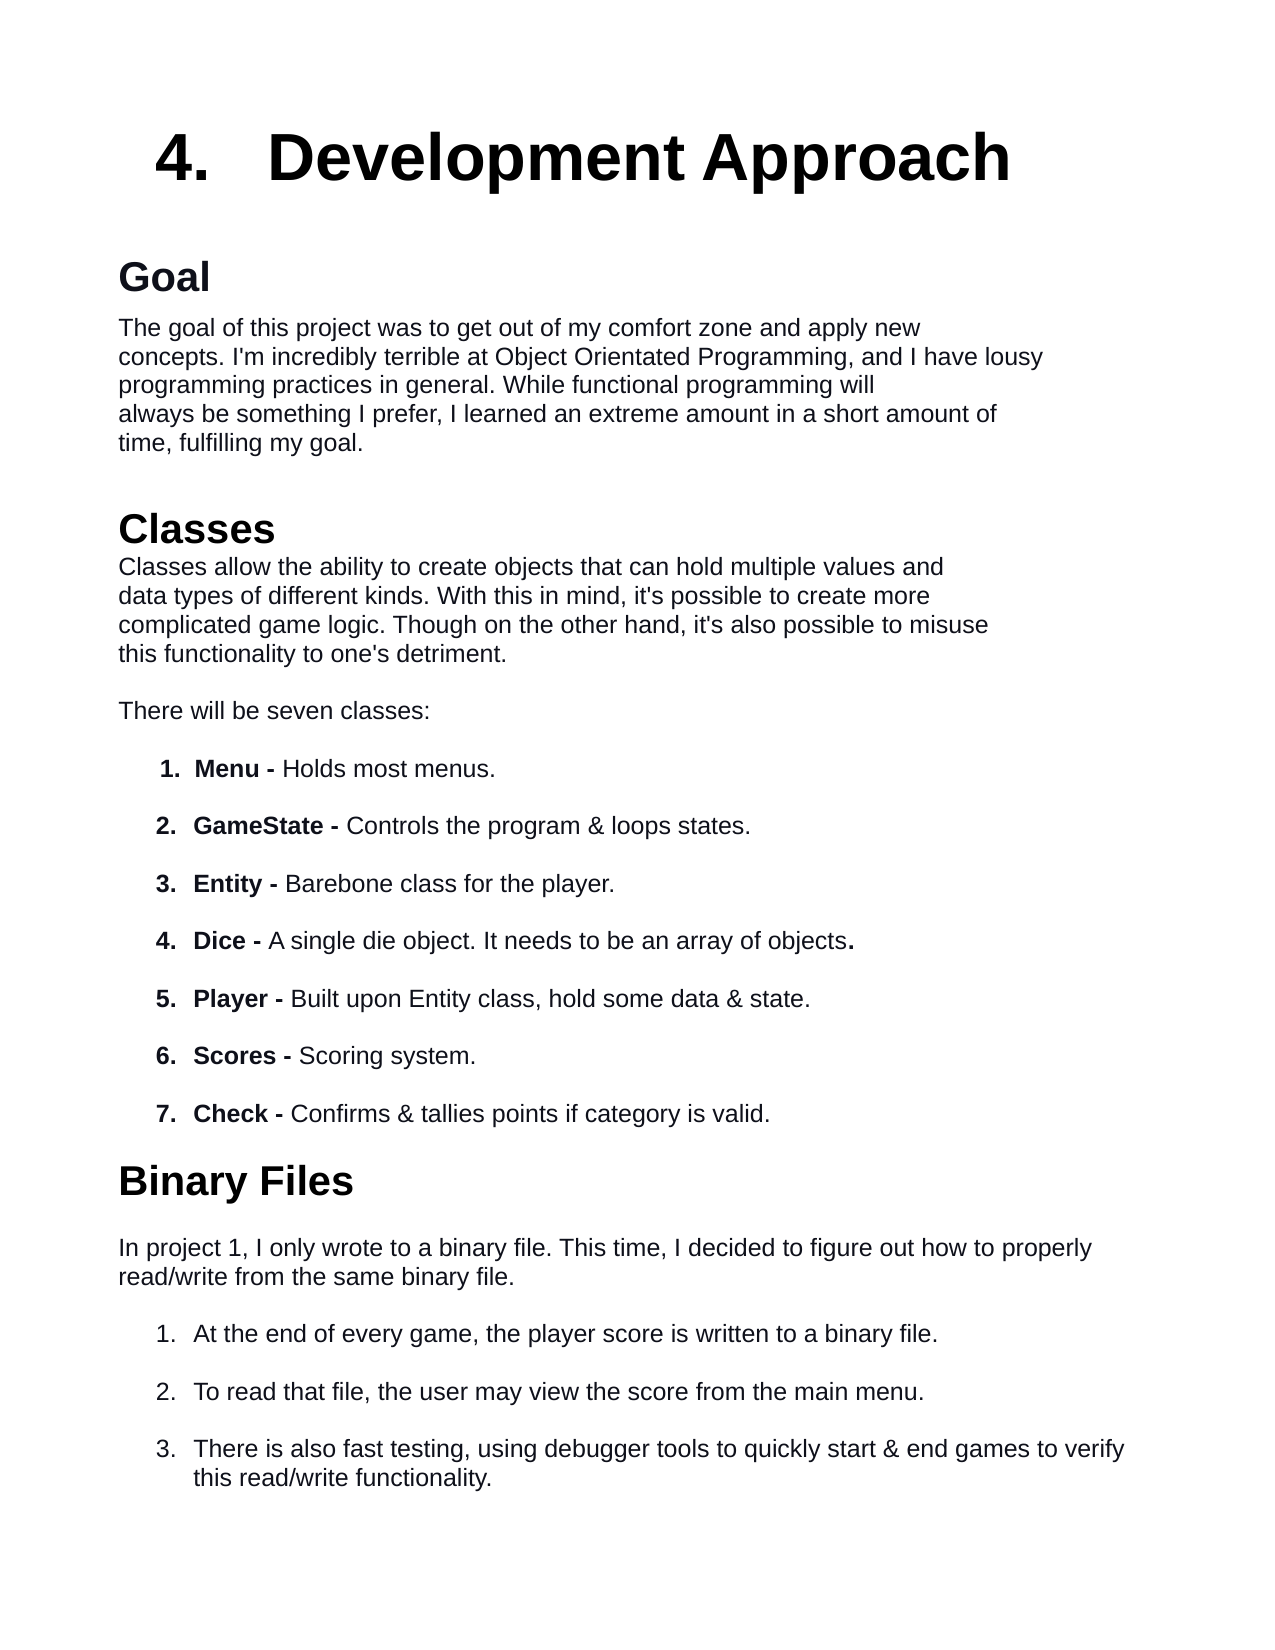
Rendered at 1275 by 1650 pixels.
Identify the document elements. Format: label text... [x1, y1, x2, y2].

text Binary Files [118, 1156, 1157, 1204]
text The goal of this project was to get out of my comfort zone and apply new [118, 313, 1157, 341]
text Goal [118, 252, 1157, 300]
text data types of different kinds. With this in mind, it's possible to create more [118, 581, 1157, 610]
text time, fulfilling my goal. [118, 428, 1157, 456]
text Classes allow the ability to create objects that can hold multiple values and [118, 552, 1157, 581]
text There will be seven classes: [118, 696, 1157, 725]
list Player - Built upon Entity class, hold some data & state. [156, 983, 1157, 1012]
text Classes [118, 504, 1157, 552]
list Check - Confirms & tallies points if category is valid. [156, 1098, 1157, 1127]
list At the end of every game, the player score is written to a binary file. [156, 1319, 1157, 1348]
list GameState - Controls the program & loops states. [156, 811, 1157, 840]
text complicated game logic. Though on the other hand, it's also possible to misuse [118, 610, 1157, 638]
list Scores - Scoring system. [156, 1041, 1157, 1070]
text always be something I prefer, I learned an extreme amount in a short amount of [118, 399, 1157, 428]
text In project 1, I only wrote to a binary file. This time, I decided to figure out how to properly read/write from the same binary file. [118, 1233, 1157, 1290]
text concepts. I'm incredibly terrible at Object Orientated Programming, and I have lousy [118, 341, 1157, 370]
list To read that file, the user may view the score from the main menu. [156, 1376, 1157, 1405]
text programming practices in general. While functional programming will [118, 370, 1157, 399]
text this functionality to one's detriment. [118, 638, 1157, 667]
list Entity - Barebone class for the player. [156, 868, 1157, 897]
text 1. Menu - Holds most menus. [118, 753, 1157, 782]
list Dice - A single die object. It needs to be an array of objects. [156, 926, 1157, 955]
list There is also fast testing, using debugger tools to quickly start & end games to verify this read/write functionality. [156, 1434, 1157, 1491]
list Development Approach [156, 118, 1157, 195]
